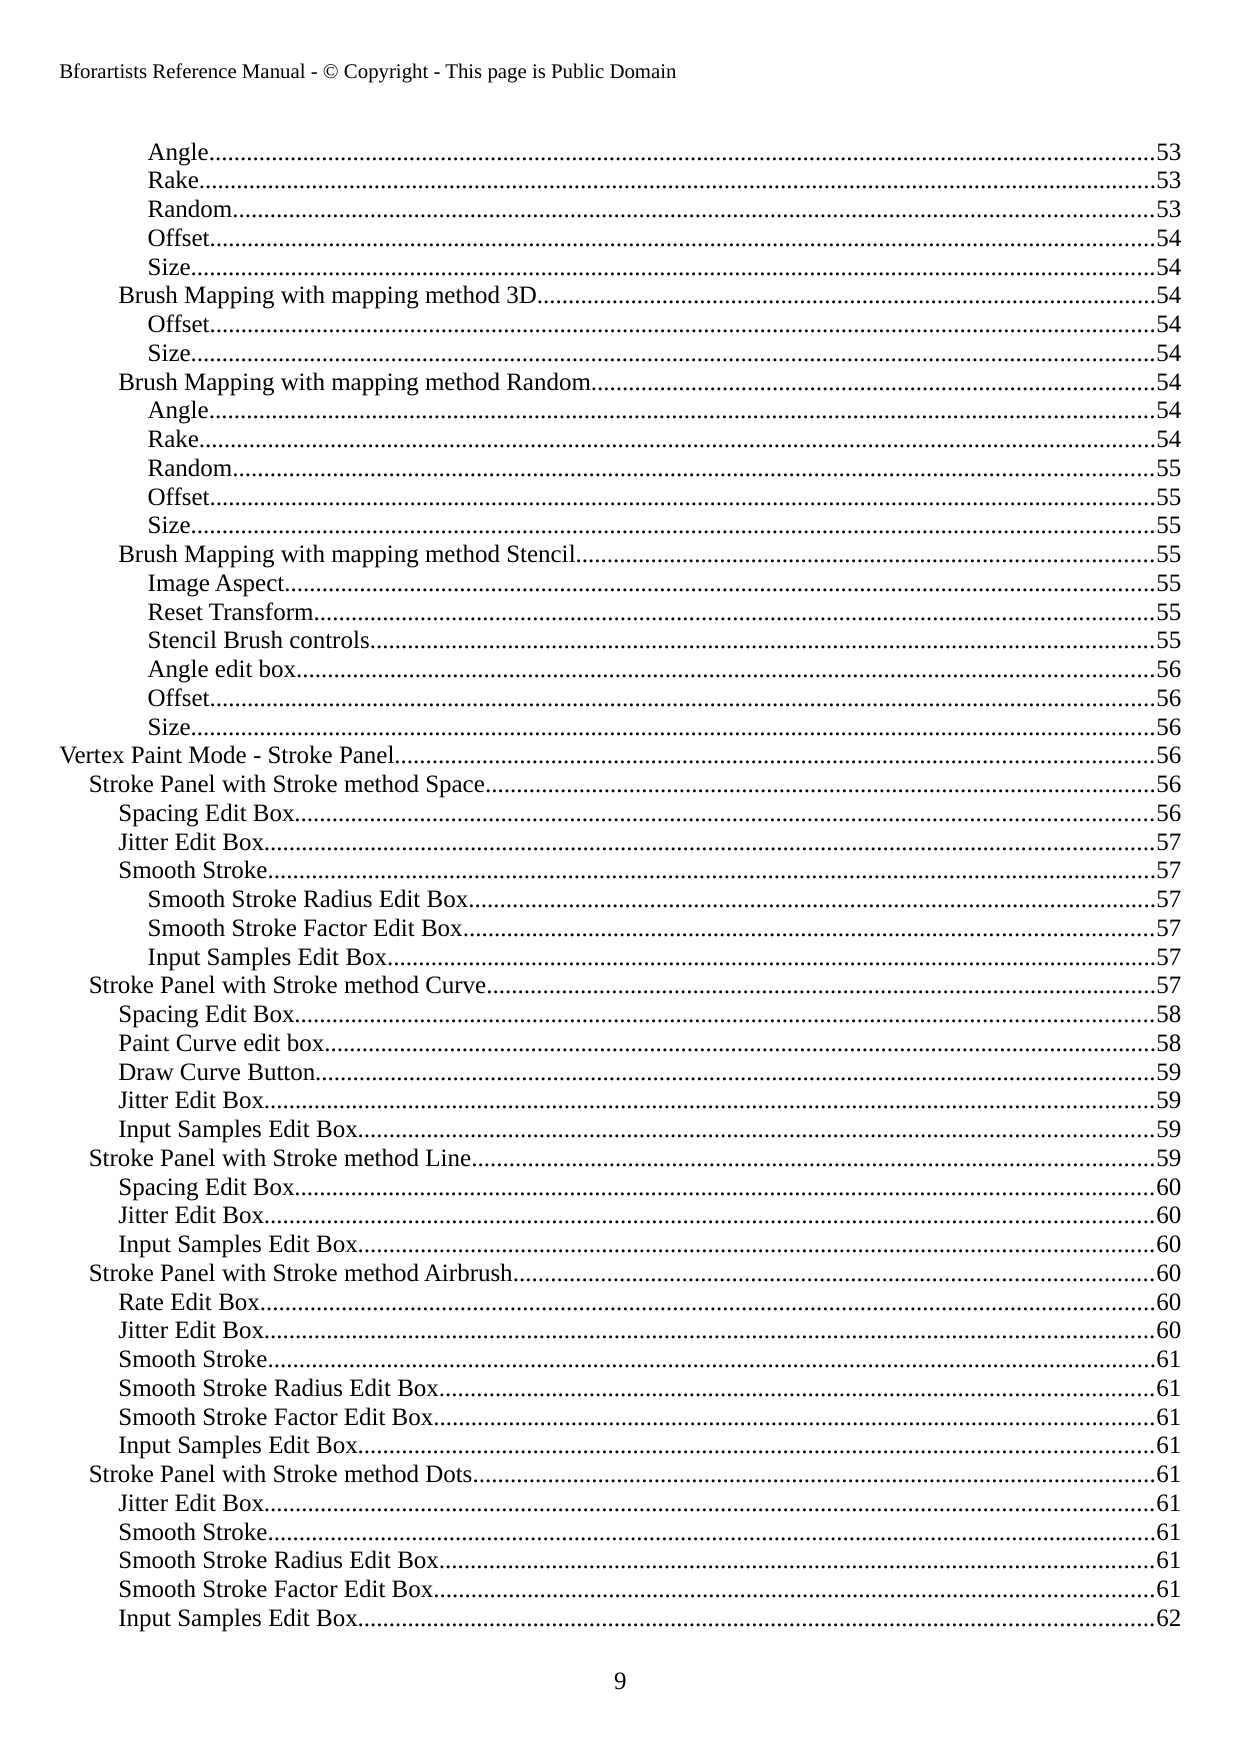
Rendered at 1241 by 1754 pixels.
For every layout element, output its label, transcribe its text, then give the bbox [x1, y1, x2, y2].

text Jitter Edit Box 61 [118, 1488, 1181, 1517]
text Image Aspect 55 [147, 568, 1181, 597]
text Offset 56 [147, 683, 1181, 712]
text Input Samples Edit Box 59 [118, 1114, 1181, 1143]
text Stroke Panel with Stroke method Airbrush 60 [88, 1258, 1181, 1287]
text Rake 53 [147, 165, 1181, 194]
text Random 53 [147, 194, 1181, 223]
text Vertex Paint Mode - Stroke Panel 56 [59, 740, 1181, 769]
text Spacing Edit Box 58 [118, 999, 1181, 1028]
text Smooth Stroke Factor Edit Box 61 [118, 1574, 1181, 1603]
text Spacing Edit Box 60 [118, 1172, 1181, 1200]
text Reset Transform 55 [147, 597, 1181, 625]
text Smooth Stroke Factor Edit Box 57 [147, 913, 1181, 942]
text Stencil Brush controls 55 [147, 625, 1181, 654]
text Smooth Stroke Radius Edit Box 61 [118, 1373, 1181, 1402]
text Jitter Edit Box 59 [118, 1085, 1181, 1114]
text Size 54 [147, 338, 1181, 367]
text Stroke Panel with Stroke method Curve 57 [88, 970, 1181, 999]
text Size 55 [147, 510, 1181, 539]
text Spacing Edit Box 56 [118, 798, 1181, 827]
text Random 55 [147, 453, 1181, 482]
text Paint Curve edit box 58 [118, 1028, 1181, 1057]
text Smooth Stroke 61 [118, 1344, 1181, 1373]
text Stroke Panel with Stroke method Dots 61 [88, 1459, 1181, 1488]
text Jitter Edit Box 60 [118, 1315, 1181, 1344]
text Rate Edit Box 60 [118, 1287, 1181, 1315]
text Offset 54 [147, 309, 1181, 338]
text Angle edit box 56 [147, 654, 1181, 683]
text Rake 54 [147, 424, 1181, 453]
text Input Samples Edit Box 61 [118, 1430, 1181, 1459]
text Smooth Stroke 57 [118, 855, 1181, 884]
text Smooth Stroke Factor Edit Box 61 [118, 1402, 1181, 1430]
text Offset 55 [147, 482, 1181, 510]
text Smooth Stroke Radius Edit Box 61 [118, 1545, 1181, 1574]
text Stroke Panel with Stroke method Space 56 [88, 769, 1181, 798]
text Angle 54 [147, 395, 1181, 424]
text Angle 53 [147, 137, 1181, 165]
text Smooth Stroke 61 [118, 1517, 1181, 1545]
text Input Samples Edit Box 62 [118, 1603, 1181, 1632]
text Size 54 [147, 252, 1181, 280]
text Jitter Edit Box 60 [118, 1200, 1181, 1229]
text Size 56 [147, 712, 1181, 740]
text Offset 54 [147, 223, 1181, 252]
text Brush Mapping with mapping method 3D 54 [118, 280, 1181, 309]
text Brush Mapping with mapping method Stencil 55 [118, 539, 1181, 568]
text Brush Mapping with mapping method Random 54 [118, 367, 1181, 395]
text Input Samples Edit Box 57 [147, 942, 1181, 970]
text Draw Curve Button 59 [118, 1057, 1181, 1085]
text Stroke Panel with Stroke method Line 59 [88, 1143, 1181, 1172]
text Smooth Stroke Radius Edit Box 57 [147, 884, 1181, 913]
text Input Samples Edit Box 60 [118, 1229, 1181, 1258]
text Jitter Edit Box 57 [118, 827, 1181, 855]
